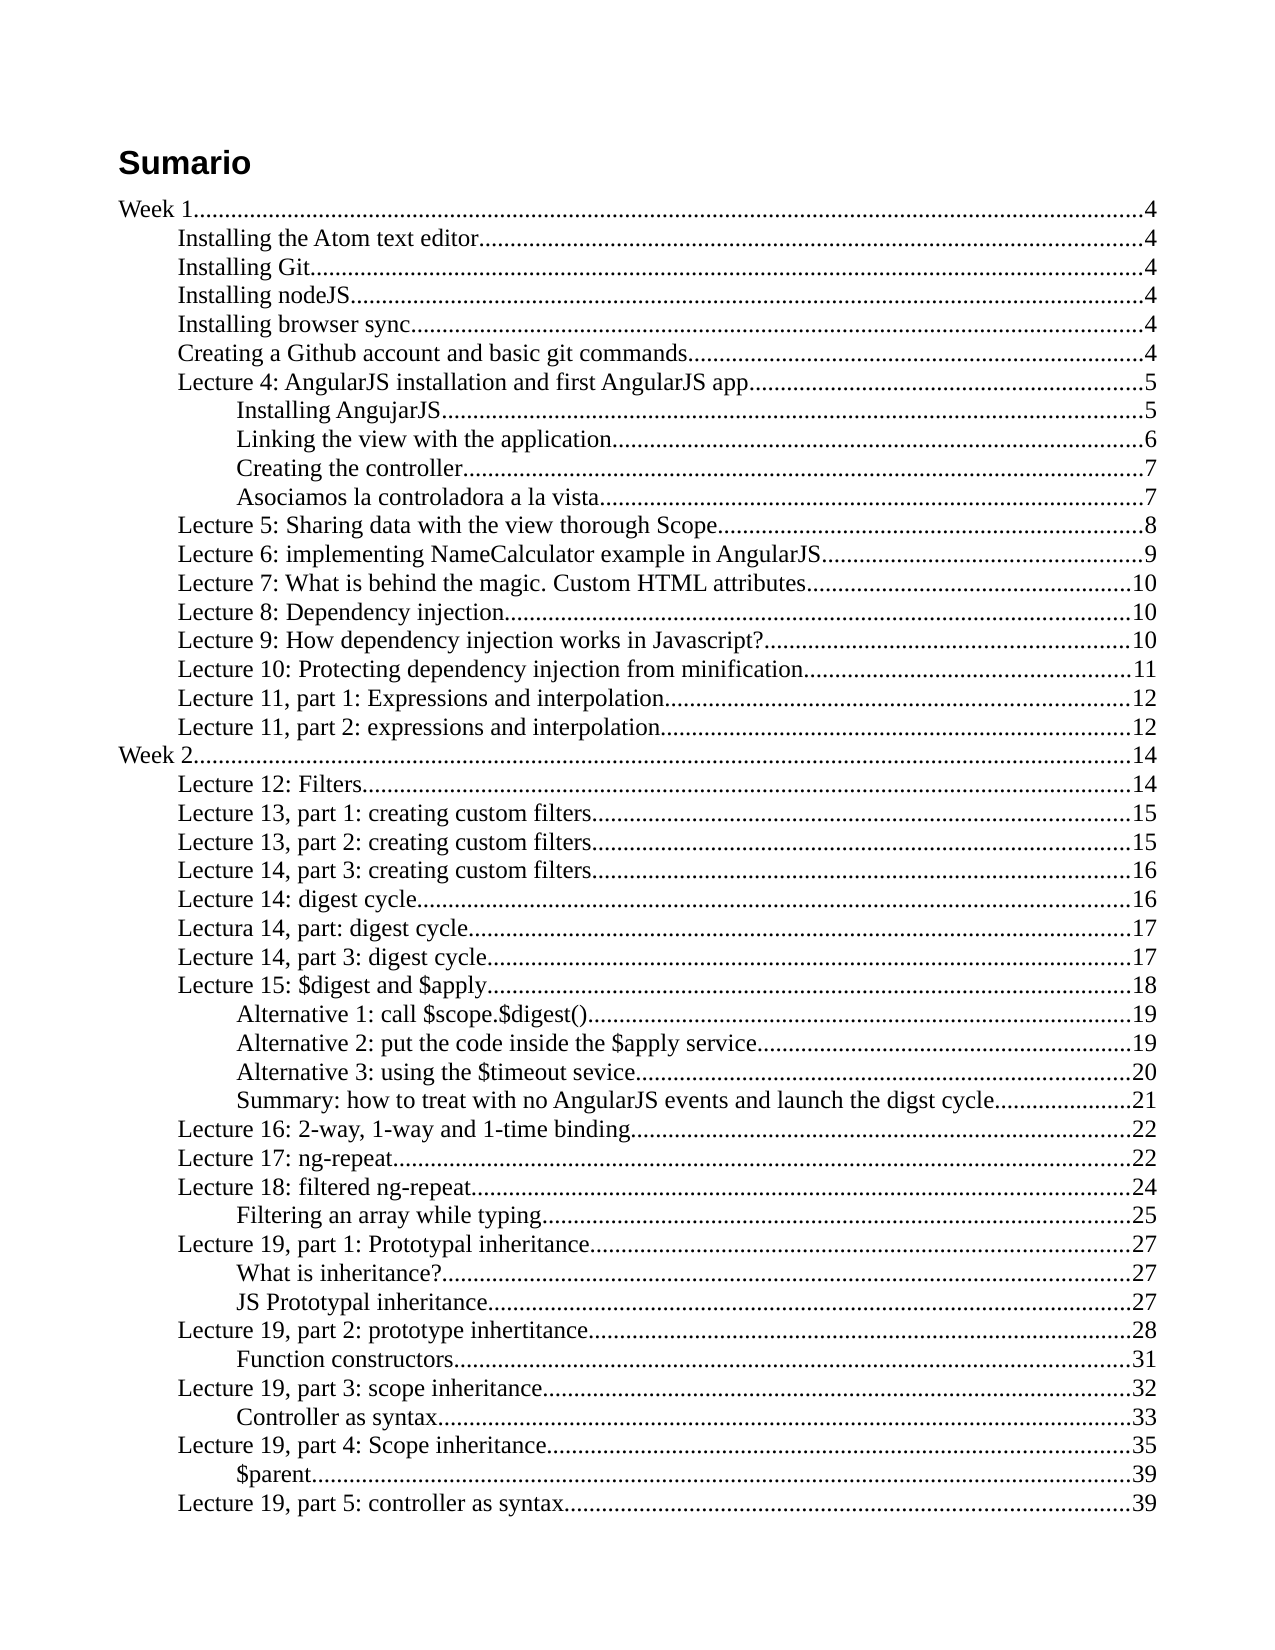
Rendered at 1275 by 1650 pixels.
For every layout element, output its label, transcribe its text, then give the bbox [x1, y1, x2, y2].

text Lecture 19, part 1: Prototypal inheritance 27 [177, 1229, 1157, 1258]
text Installing Git 4 [177, 252, 1157, 280]
subtitle Sumario [118, 143, 1157, 182]
text Function constructors 31 [236, 1344, 1157, 1373]
text JS Prototypal inheritance 27 [236, 1287, 1157, 1315]
text Lecture 6: implementing NameCalculator example in AngularJS 9 [177, 539, 1157, 568]
text Installing AngujarJS 5 [236, 395, 1157, 424]
text Lecture 5: Sharing data with the view thorough Scope 8 [177, 510, 1157, 539]
text Alternative 2: put the code inside the $apply service 19 [236, 1028, 1157, 1057]
text Lecture 16: 2-way, 1-way and 1-time binding 22 [177, 1114, 1157, 1143]
text Lecture 4: AngularJS installation and first AngularJS app 5 [177, 367, 1157, 395]
text Lecture 14, part 3: digest cycle 17 [177, 942, 1157, 970]
text Lecture 8: Dependency injection 10 [177, 597, 1157, 625]
text Summary: how to treat with no AngularJS events and launch the digst cycle 21 [236, 1085, 1157, 1114]
text Installing browser sync 4 [177, 309, 1157, 338]
text Week 1 4 [118, 194, 1157, 223]
text Creating a Github account and basic git commands 4 [177, 338, 1157, 367]
text $parent 39 [236, 1459, 1157, 1488]
text Filtering an array while typing 25 [236, 1200, 1157, 1229]
text What is inheritance? 27 [236, 1258, 1157, 1287]
text Lecture 11, part 1: Expressions and interpolation 12 [177, 683, 1157, 712]
text Asociamos la controladora a la vista 7 [236, 482, 1157, 510]
text Linking the view with the application 6 [236, 424, 1157, 453]
text Lecture 19, part 3: scope inheritance 32 [177, 1373, 1157, 1402]
text Lecture 7: What is behind the magic. Custom HTML attributes 10 [177, 568, 1157, 597]
text Installing the Atom text editor 4 [177, 223, 1157, 252]
text Lectura 14, part: digest cycle 17 [177, 913, 1157, 942]
text Alternative 1: call $scope.$digest() 19 [236, 999, 1157, 1028]
text Alternative 3: using the $timeout sevice 20 [236, 1057, 1157, 1085]
text Lecture 9: How dependency injection works in Javascript? 10 [177, 625, 1157, 654]
text Lecture 11, part 2: expressions and interpolation 12 [177, 712, 1157, 740]
text Lecture 12: Filters 14 [177, 769, 1157, 798]
text Lecture 19, part 4: Scope inheritance 35 [177, 1430, 1157, 1459]
text Controller as syntax 33 [236, 1402, 1157, 1430]
text Installing nodeJS 4 [177, 280, 1157, 309]
text Lecture 13, part 2: creating custom filters 15 [177, 827, 1157, 855]
text Lecture 15: $digest and $apply 18 [177, 970, 1157, 999]
text Lecture 19, part 2: prototype inhertitance 28 [177, 1315, 1157, 1344]
text Creating the controller 7 [236, 453, 1157, 482]
text Lecture 14: digest cycle 16 [177, 884, 1157, 913]
text Lecture 13, part 1: creating custom filters 15 [177, 798, 1157, 827]
text Lecture 18: filtered ng-repeat 24 [177, 1172, 1157, 1200]
text Week 2 14 [118, 740, 1157, 769]
text Lecture 14, part 3: creating custom filters 16 [177, 855, 1157, 884]
text Lecture 19, part 5: controller as syntax 39 [177, 1488, 1157, 1517]
text Lecture 17: ng-repeat 22 [177, 1143, 1157, 1172]
text Lecture 10: Protecting dependency injection from minification 11 [177, 654, 1157, 683]
